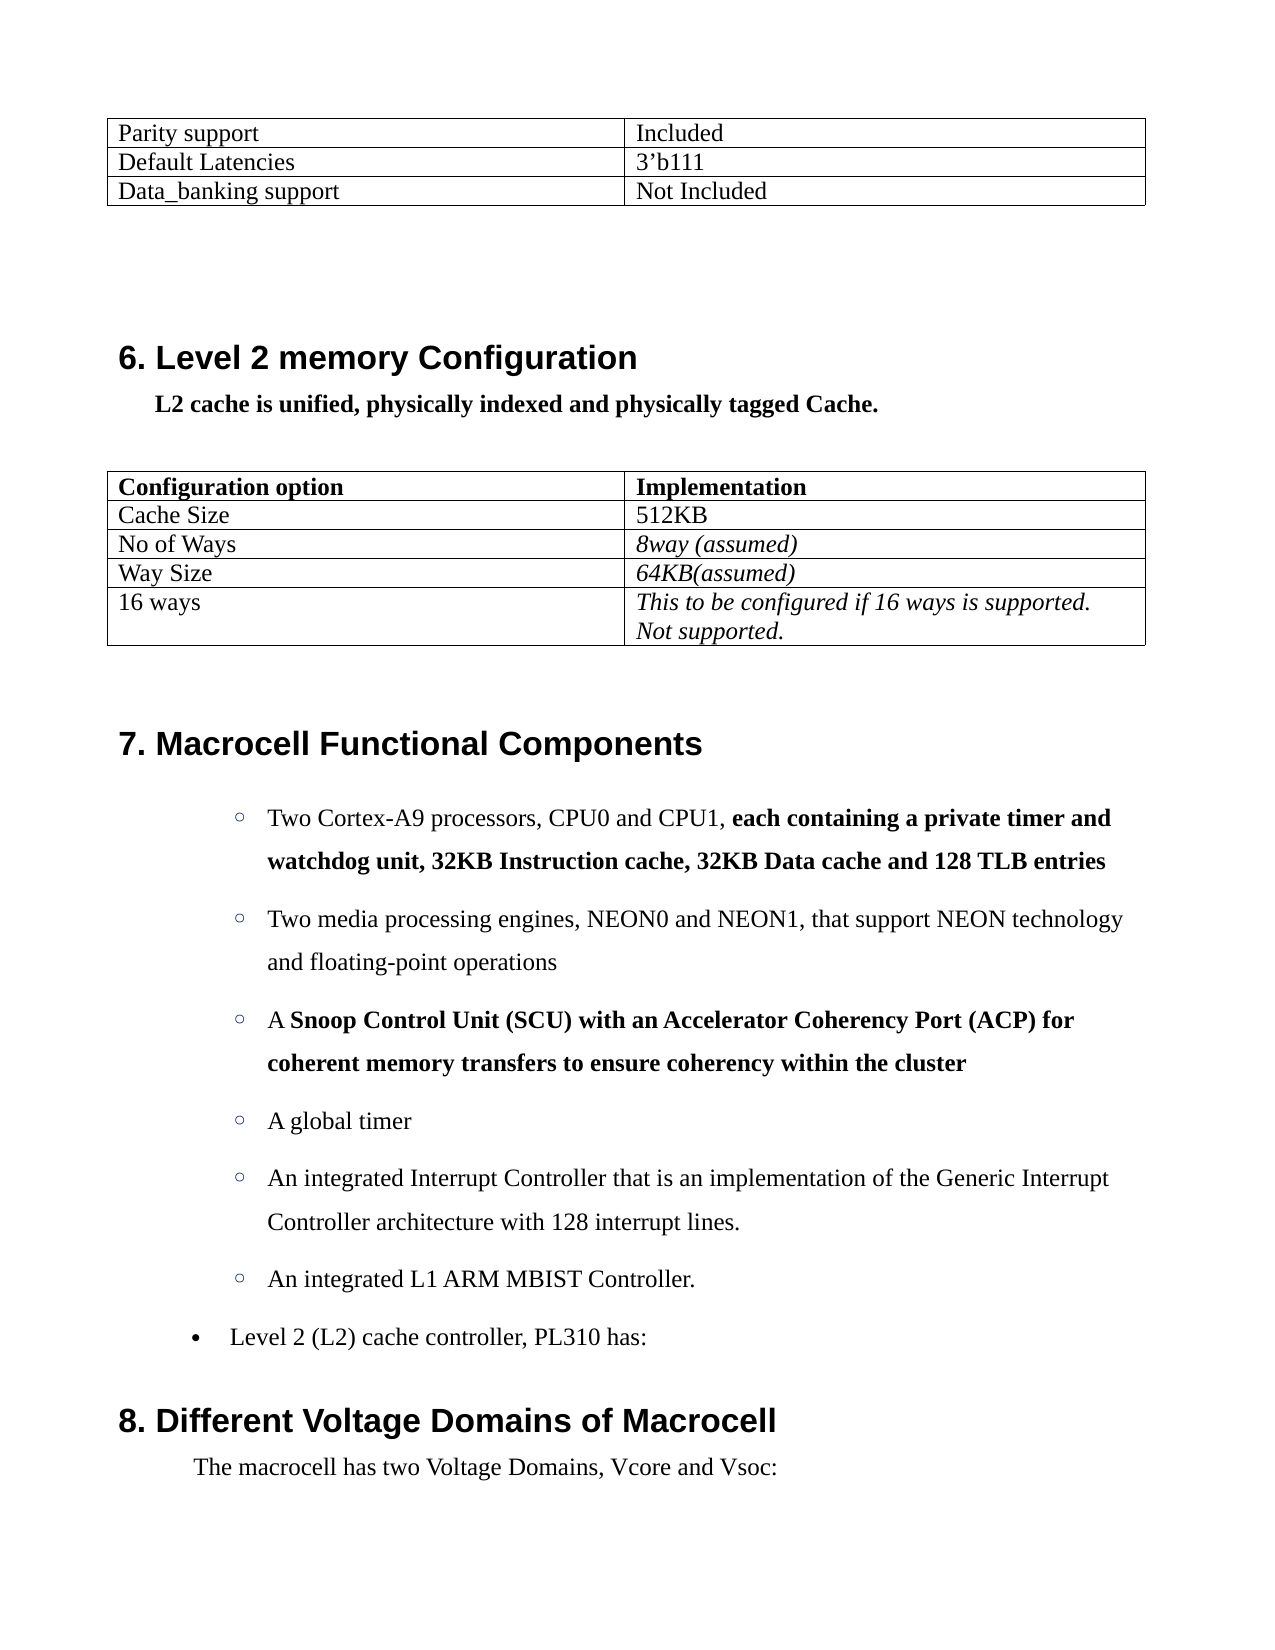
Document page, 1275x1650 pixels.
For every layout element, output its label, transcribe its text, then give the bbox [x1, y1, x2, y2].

table_header Configuration option [108, 472, 624, 500]
table_cell Cache Size [108, 501, 624, 529]
list The macrocell has two Voltage Domains, Vcore and Vsoc: [156, 1452, 1157, 1481]
list Level 2 (L2) cache controller, PL310 has: [192, 1322, 1157, 1351]
table_cell 64KB(assumed) [625, 559, 1145, 587]
table_cell 16 ways [108, 588, 624, 645]
table_cell 8way (assumed) [625, 530, 1145, 558]
subtitle 6. Level 2 memory Configuration [118, 338, 1157, 376]
table_cell Default Latencies [108, 148, 624, 176]
table_cell 512KB [625, 501, 1145, 529]
subtitle 8. Different Voltage Domains of Macrocell [118, 1401, 1157, 1439]
table_cell Data_banking support [108, 177, 624, 205]
list A Snoop Control Unit (SCU) with an Accelerator Coherency Port (ACP) for coherent memory transfers to ensure coherency within the cluster [229, 1005, 1157, 1077]
list Two Cortex-A9 processors, CPU0 and CPU1, each containing a private timer and watchdog unit, 32KB Instruction cache, 32KB Data cache and 128 TLB entries [229, 803, 1157, 875]
table_header Implementation [625, 472, 1145, 500]
table_cell Not Included [625, 177, 1145, 205]
list An integrated Interrupt Controller that is an implementation of the Generic Interrupt Controller architecture with 128 interrupt lines. [229, 1163, 1157, 1235]
list Two media processing engines, NEON0 and NEON1, that support NEON technology and floating-point operations [229, 904, 1157, 976]
table_cell No of Ways [108, 530, 624, 558]
table_cell Parity support [108, 119, 624, 147]
subtitle 7. Macrocell Functional Components [118, 723, 1157, 762]
table_cell Way Size [108, 559, 624, 587]
text L2 cache is unified, physically indexed and physically tagged Cache. [154, 389, 1157, 418]
list A global timer [229, 1106, 1157, 1134]
table_cell 3’b111 [625, 148, 1145, 176]
table_cell This to be configured if 16 ways is supported. Not supported. [625, 588, 1145, 645]
table_cell Included [625, 119, 1145, 147]
list An integrated L1 ARM MBIST Controller. [229, 1264, 1157, 1293]
